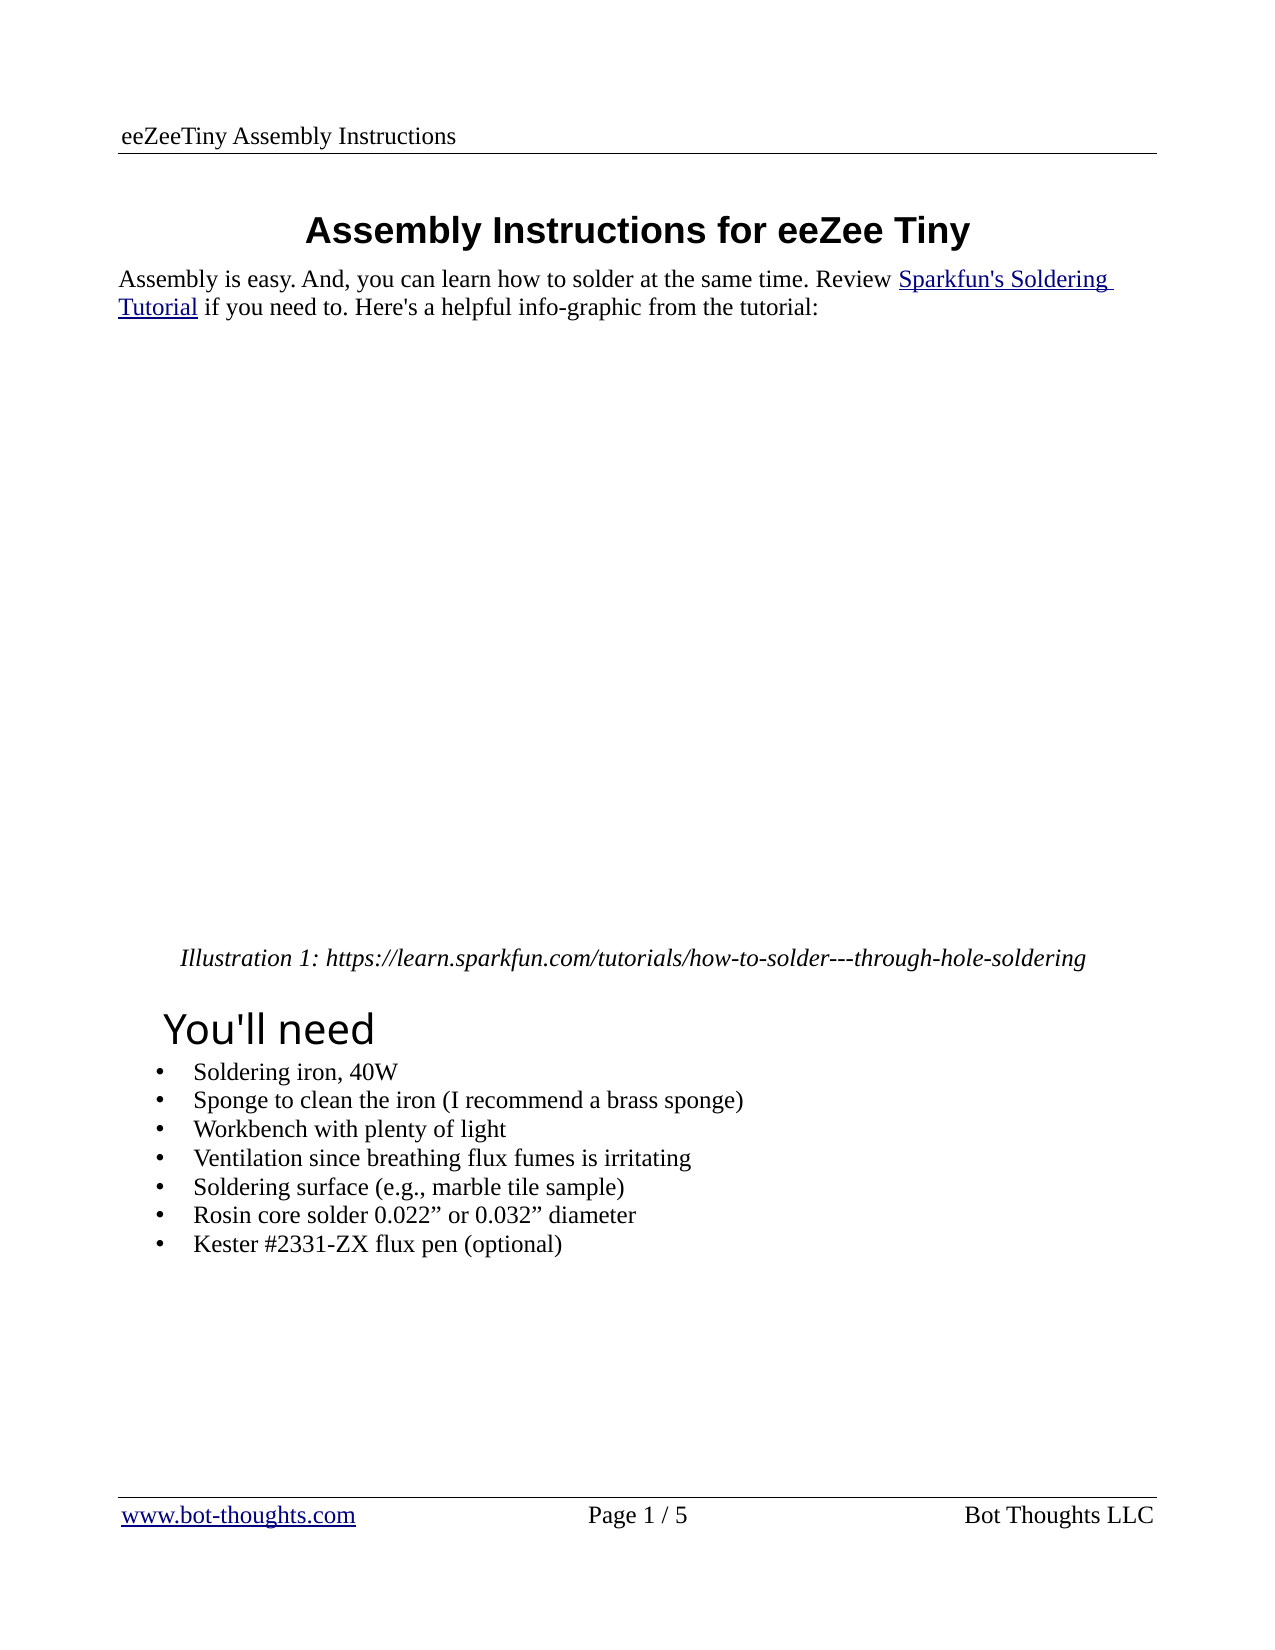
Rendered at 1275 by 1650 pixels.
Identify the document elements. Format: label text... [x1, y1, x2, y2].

subtitle You'll need [118, 1000, 1157, 1057]
text Illustration 1: https://learn.sparkfun.com/tutorials/how-to-solder---through-hole-soldering [122, 362, 1153, 971]
list Soldering iron, 40W [156, 1057, 1157, 1086]
title Assembly Instructions for eeZee Tiny [118, 208, 1157, 251]
list Kester #2331-ZX flux pen (optional) [156, 1229, 1157, 1258]
list Rosin core solder 0.022” or 0.032” diameter [156, 1201, 1157, 1229]
list Soldering surface (e.g., marble tile sample) [156, 1172, 1157, 1201]
text Assembly is easy. And, you can learn how to solder at the same time. Review Sparkfun's Soldering Tutorial if you need to. Here's a helpful info-graphic from the tutorial: [118, 264, 1157, 321]
list Sponge to clean the iron (I recommend a brass sponge) [156, 1086, 1157, 1114]
list Workbench with plenty of light [156, 1114, 1157, 1143]
list Ventilation since breathing flux fumes is irritating [156, 1143, 1157, 1172]
